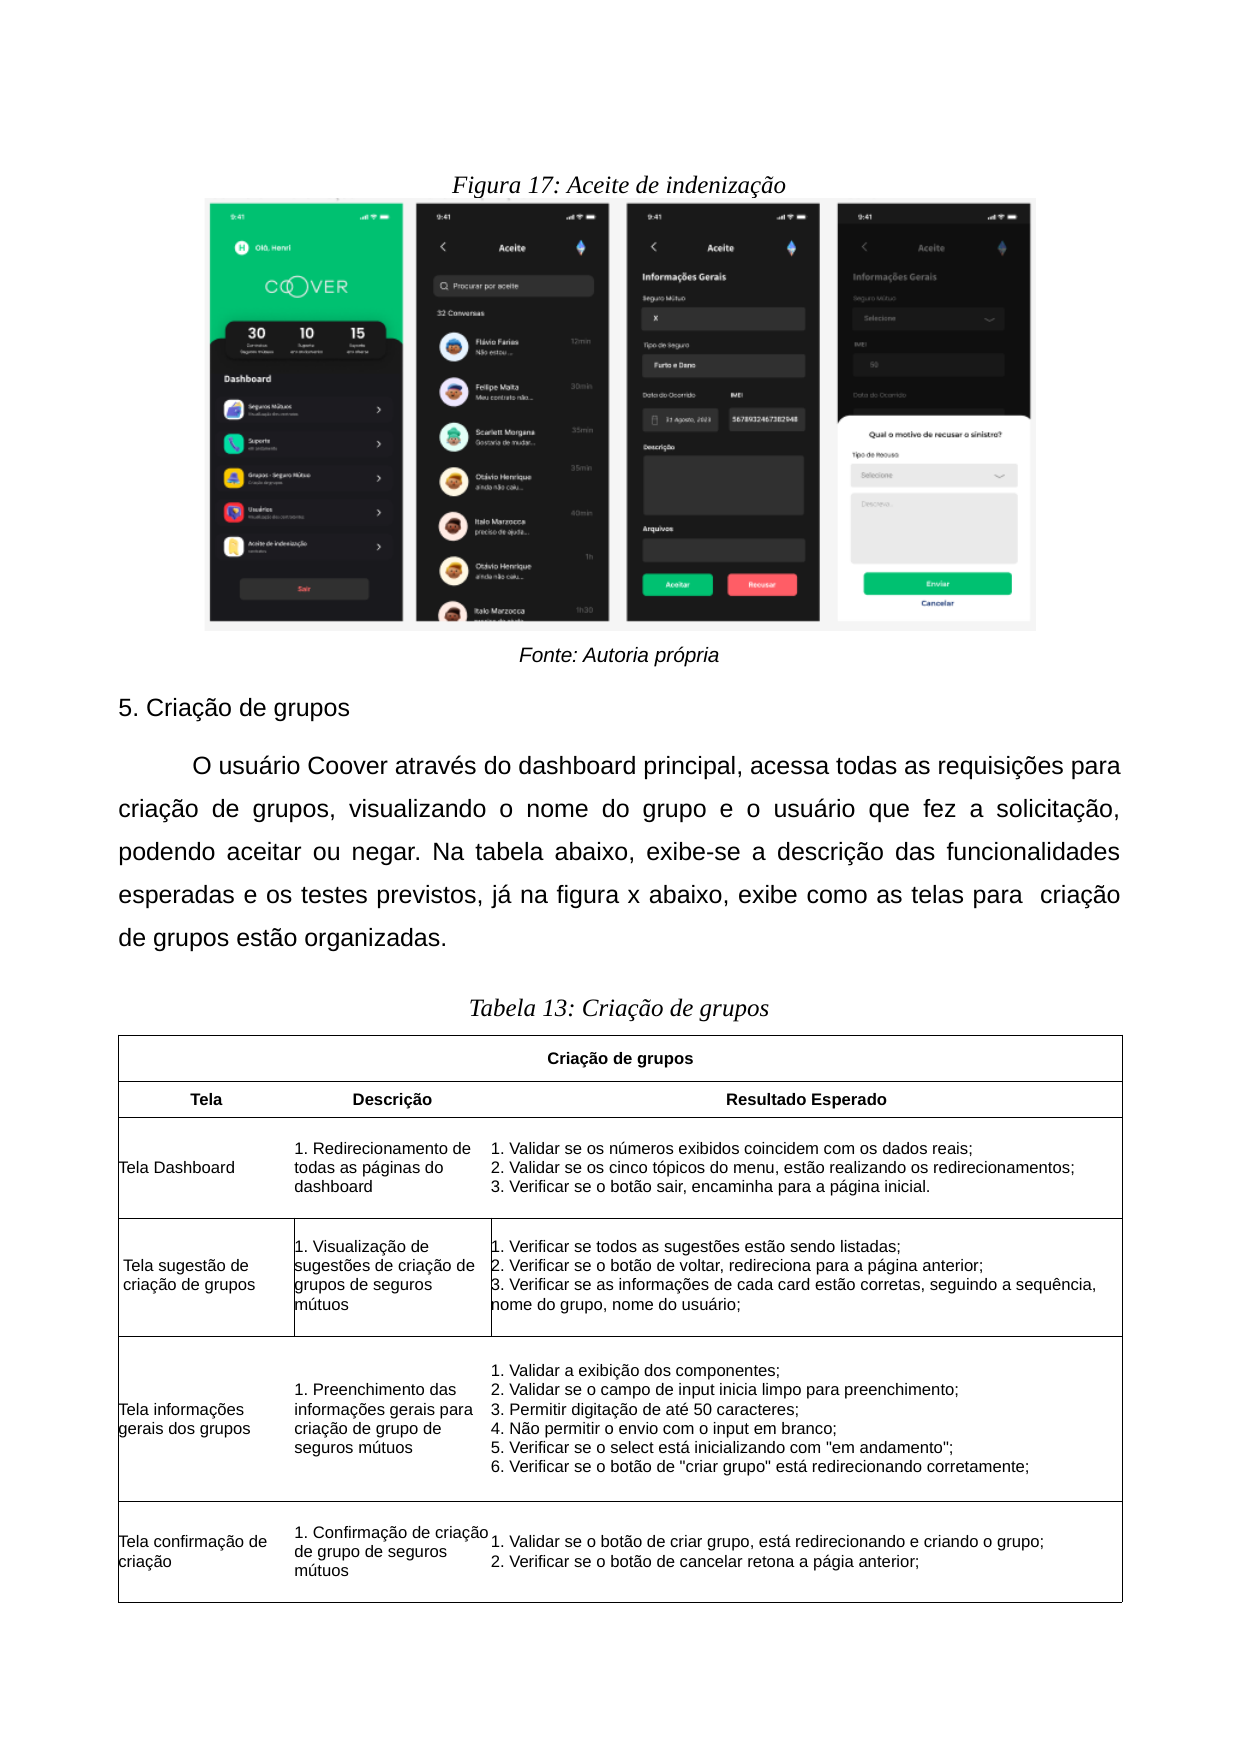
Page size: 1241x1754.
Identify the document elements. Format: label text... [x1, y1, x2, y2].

table_cell Tela informações gerais dos grupos [119, 1337, 294, 1501]
text 5. Criação de grupos [118, 693, 1122, 722]
table_header Criação de grupos [119, 1036, 1122, 1081]
table_cell 1. Redirecionamento de todas as páginas do dashboard [294, 1118, 491, 1218]
text [204, 157, 1036, 170]
table_cell Descrição [294, 1082, 491, 1117]
table_cell 1. Verificar se todos as sugestões estão sendo listadas; 2. Verificar se o botão de voltar, redireciona para a página anterior; 3. Verificar se as informações de cada card estão corretas, seguindo a sequência, nome do grupo, nome do usuário; [492, 1219, 1122, 1336]
table_cell Tela confirmação de criação [119, 1502, 294, 1602]
text O usuário Coover através do dashboard principal, acessa todas as requisições para criação de grupos, visualizando o nome do grupo e o usuário que fez a solicitação, podendo aceitar ou negar. Na tabela abaixo, exibe-se a descrição das funcionalidades esperadas e os testes previstos, já na figura x abaixo, exibe como as telas para criação de grupos estão organizadas. [118, 751, 1122, 952]
text Tabela 13: Criação de grupos [118, 993, 1122, 1022]
table_cell 1. Validar a exibição dos componentes; 2. Validar se o campo de input inicia limpo para preenchimento; 3. Permitir digitação de até 50 caracteres; 4. Não permitir o envio com o input em branco; 5. Verificar se o select está inicializando com "em andamento"; 6. Verificar se o botão de "criar grupo" está redirecionando corretamente; [491, 1337, 1122, 1501]
table_cell 1. Preenchimento das informações gerais para criação de grupo de seguros mútuos [294, 1337, 491, 1501]
table_cell Resultado Esperado [491, 1082, 1122, 1117]
text Figura 17: Aceite de indenização [204, 170, 1036, 198]
table_cell 1. Validar se o botão de criar grupo, está redirecionando e criando o grupo; 2. Verificar se o botão de cancelar retona a págia anterior; [491, 1502, 1122, 1602]
table_cell 1. Validar se os números exibidos coincidem com os dados reais; 2. Validar se os cinco tópicos do menu, estão realizando os redirecionamentos; 3. Verificar se o botão sair, encaminha para a página inicial. [491, 1118, 1122, 1218]
table_cell 1. Confirmação de criação de grupo de seguros mútuos [294, 1502, 491, 1602]
picture [204, 198, 1036, 631]
table_cell Tela Dashboard [119, 1118, 294, 1218]
text Fonte: Autoria própria [118, 176, 1122, 666]
table_cell Tela [119, 1082, 294, 1117]
table_cell Tela sugestão de criação de grupos [119, 1219, 294, 1336]
table_cell 1. Visualização de sugestões de criação de grupos de seguros mútuos [295, 1219, 491, 1336]
